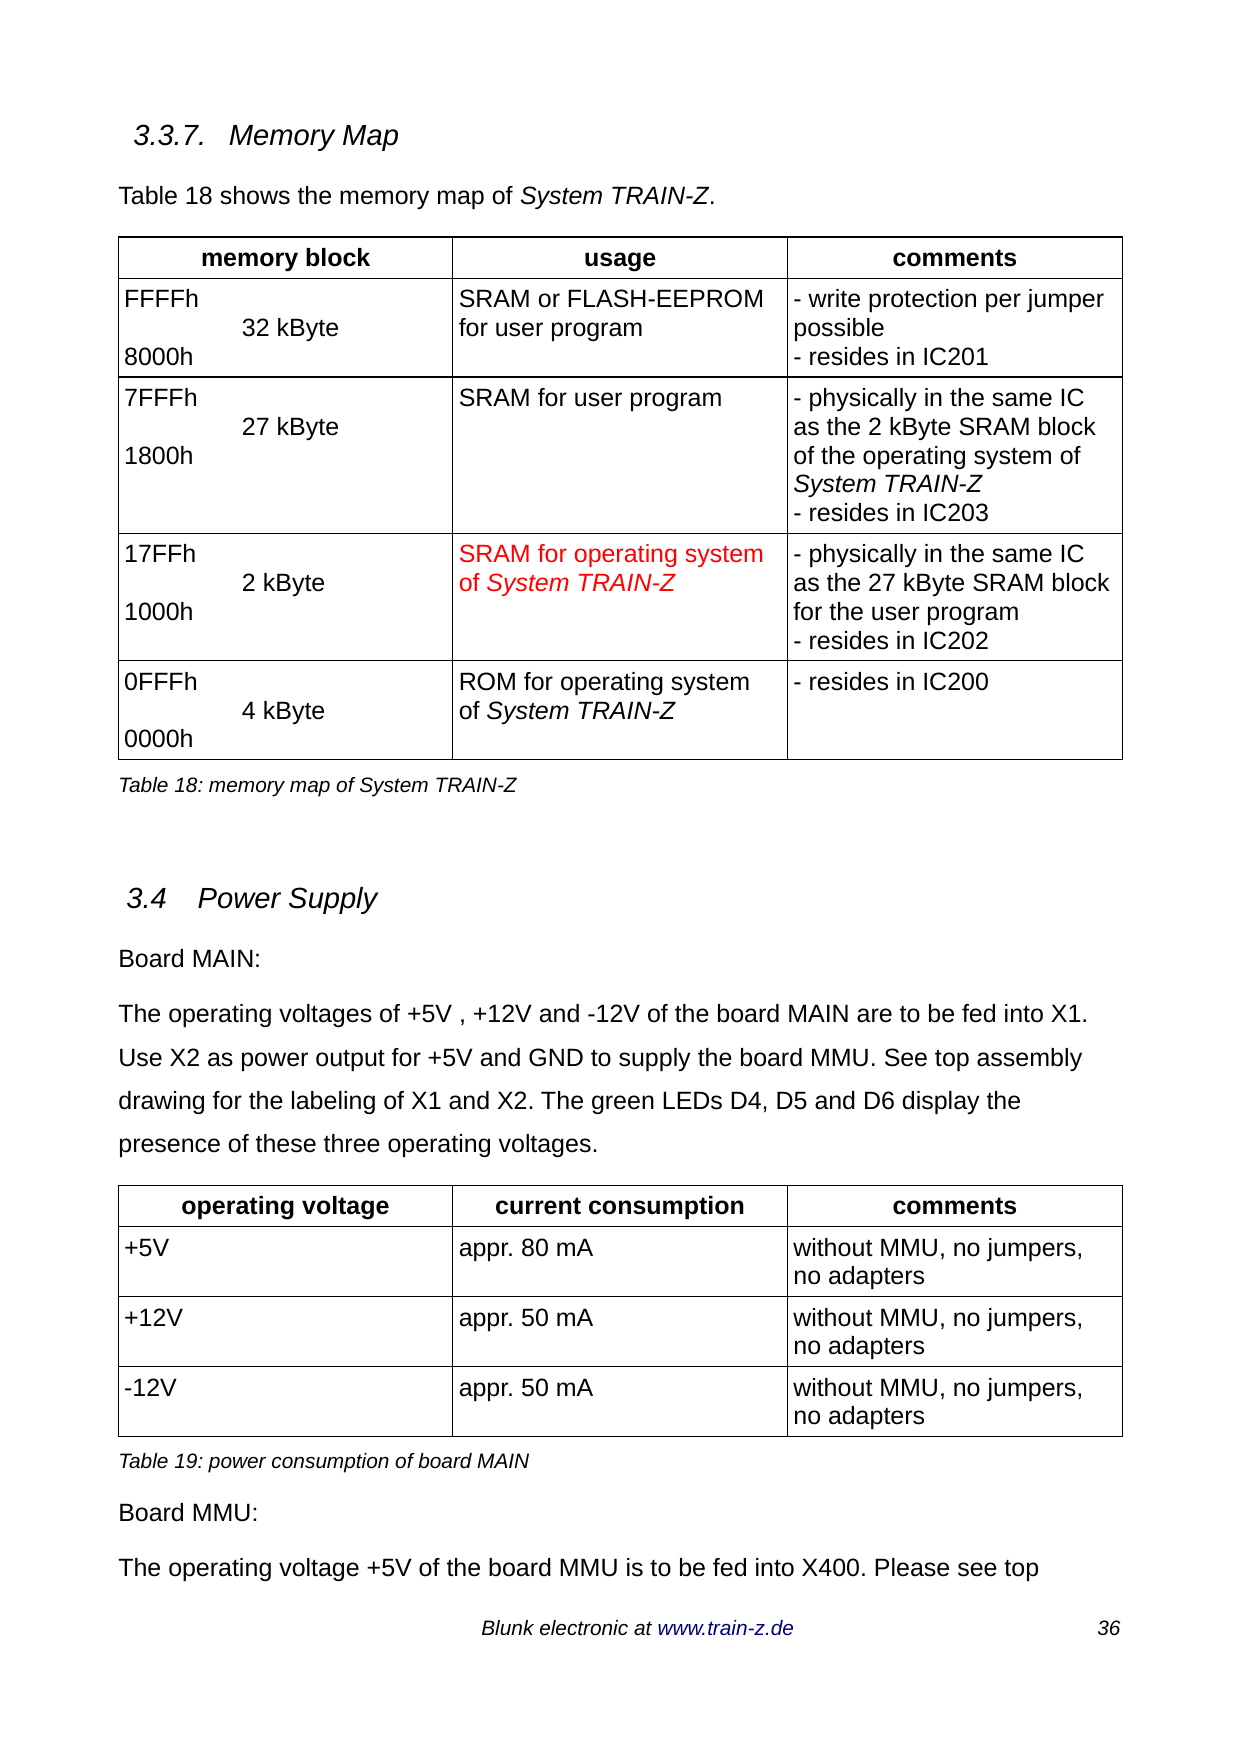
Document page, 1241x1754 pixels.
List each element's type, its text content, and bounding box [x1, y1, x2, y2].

table_cell - physically in the same IC as the 27 kByte SRAM block for the user program - resides in IC202 [788, 534, 1122, 660]
table_cell SRAM for user program [453, 378, 787, 533]
text Board MAIN: [118, 944, 1122, 973]
table_cell +12V [119, 1297, 452, 1366]
table_header usage [453, 238, 787, 278]
table_cell ROM for operating system of System TRAIN-Z [453, 661, 787, 759]
table_cell - physically in the same IC as the 2 kByte SRAM block of the operating system of System TRAIN-Z - resides in IC203 [788, 378, 1122, 533]
table_cell without MMU, no jumpers, no adapters [788, 1297, 1122, 1366]
table_cell appr. 50 mA [453, 1297, 787, 1366]
subtitle Power Supply [118, 881, 1122, 915]
table_cell 7FFFh 27 kByte 1800h [119, 378, 452, 533]
table_cell appr. 80 mA [453, 1227, 787, 1296]
table_header memory block [119, 238, 452, 278]
table_cell - resides in IC200 [788, 661, 1122, 759]
table_cell 17FFh 2 kByte 1000h [119, 534, 452, 660]
text Table 19: power consumption of board MAIN [118, 1449, 1122, 1473]
table_cell +5V [119, 1227, 452, 1296]
text The operating voltage +5V of the board MMU is to be fed into X400. Please see top [118, 1553, 1122, 1582]
table_header comments [788, 238, 1122, 278]
subtitle Memory Map [133, 118, 1122, 152]
text Table 18 shows the memory map of System TRAIN-Z. [118, 181, 1122, 209]
text Board MMU: [118, 1498, 1122, 1526]
table_cell appr. 50 mA [453, 1367, 787, 1436]
text The operating voltages of +5V , +12V and -12V of the board MAIN are to be fed into X1. Use X2 as power output for +5V and GND to supply the board MMU. See top assembly drawing for the labeling of X1 and X2. The green LEDs D4, D5 and D6 display the presence of these three operating voltages. [118, 999, 1122, 1158]
table_cell SRAM for operating system of System TRAIN-Z [453, 534, 787, 660]
text Table 18: memory map of System TRAIN-Z [118, 772, 1122, 796]
table_cell without MMU, no jumpers, no adapters [788, 1227, 1122, 1296]
table_header current consumption [453, 1186, 787, 1226]
table_cell - write protection per jumper possible - resides in IC201 [788, 279, 1122, 376]
table_cell SRAM or FLASH-EEPROM for user program [453, 279, 787, 376]
table_header operating voltage [119, 1186, 452, 1226]
table_cell 0FFFh 4 kByte 0000h [119, 661, 452, 759]
table_cell FFFFh 32 kByte 8000h [119, 279, 452, 376]
table_cell -12V [119, 1367, 452, 1436]
table_header comments [788, 1186, 1122, 1226]
table_cell without MMU, no jumpers, no adapters [788, 1367, 1122, 1436]
